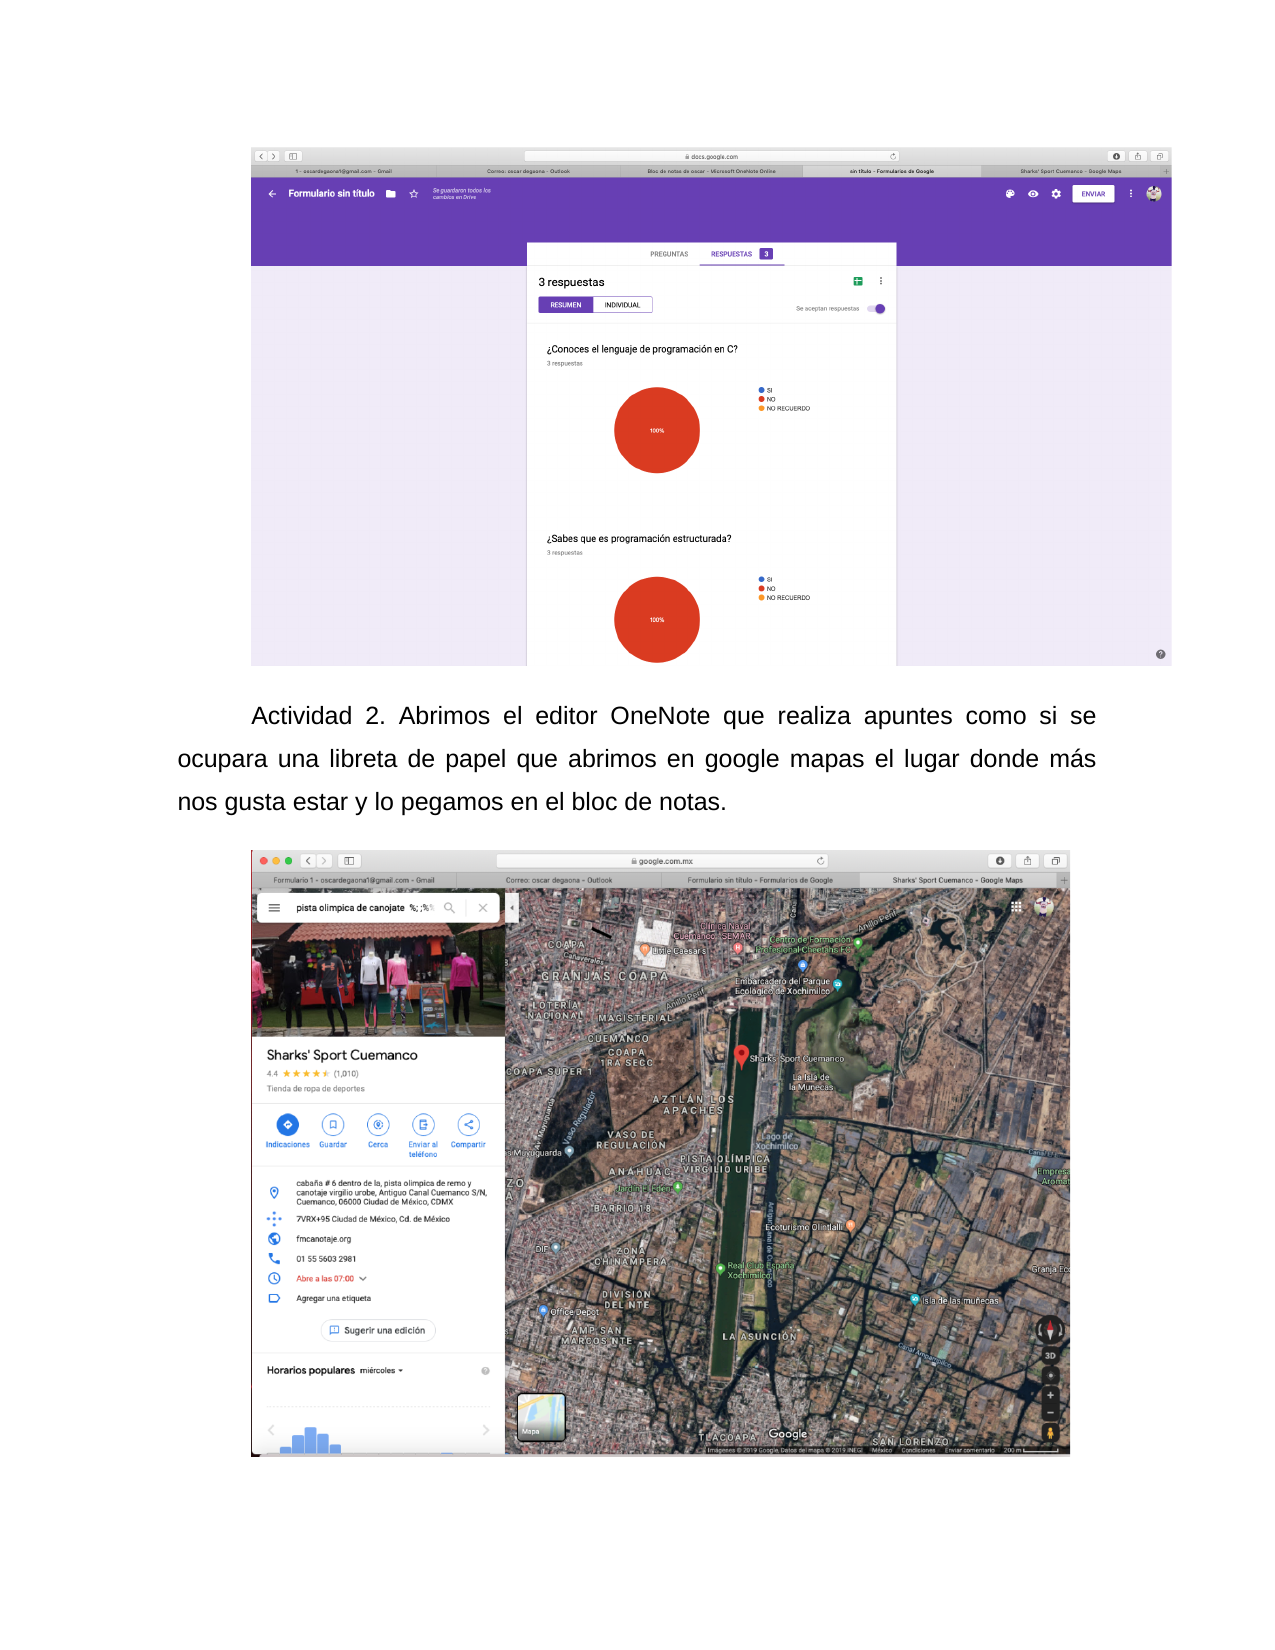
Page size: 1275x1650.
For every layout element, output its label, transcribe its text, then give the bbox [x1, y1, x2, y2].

text Actividad 2. Abrimos el editor OneNote que realiza apuntes como si se ocupara una libreta de papel que abrimos en google mapas el lugar donde más nos gusta estar y lo pegamos en el bloc de notas. [177, 701, 1098, 816]
